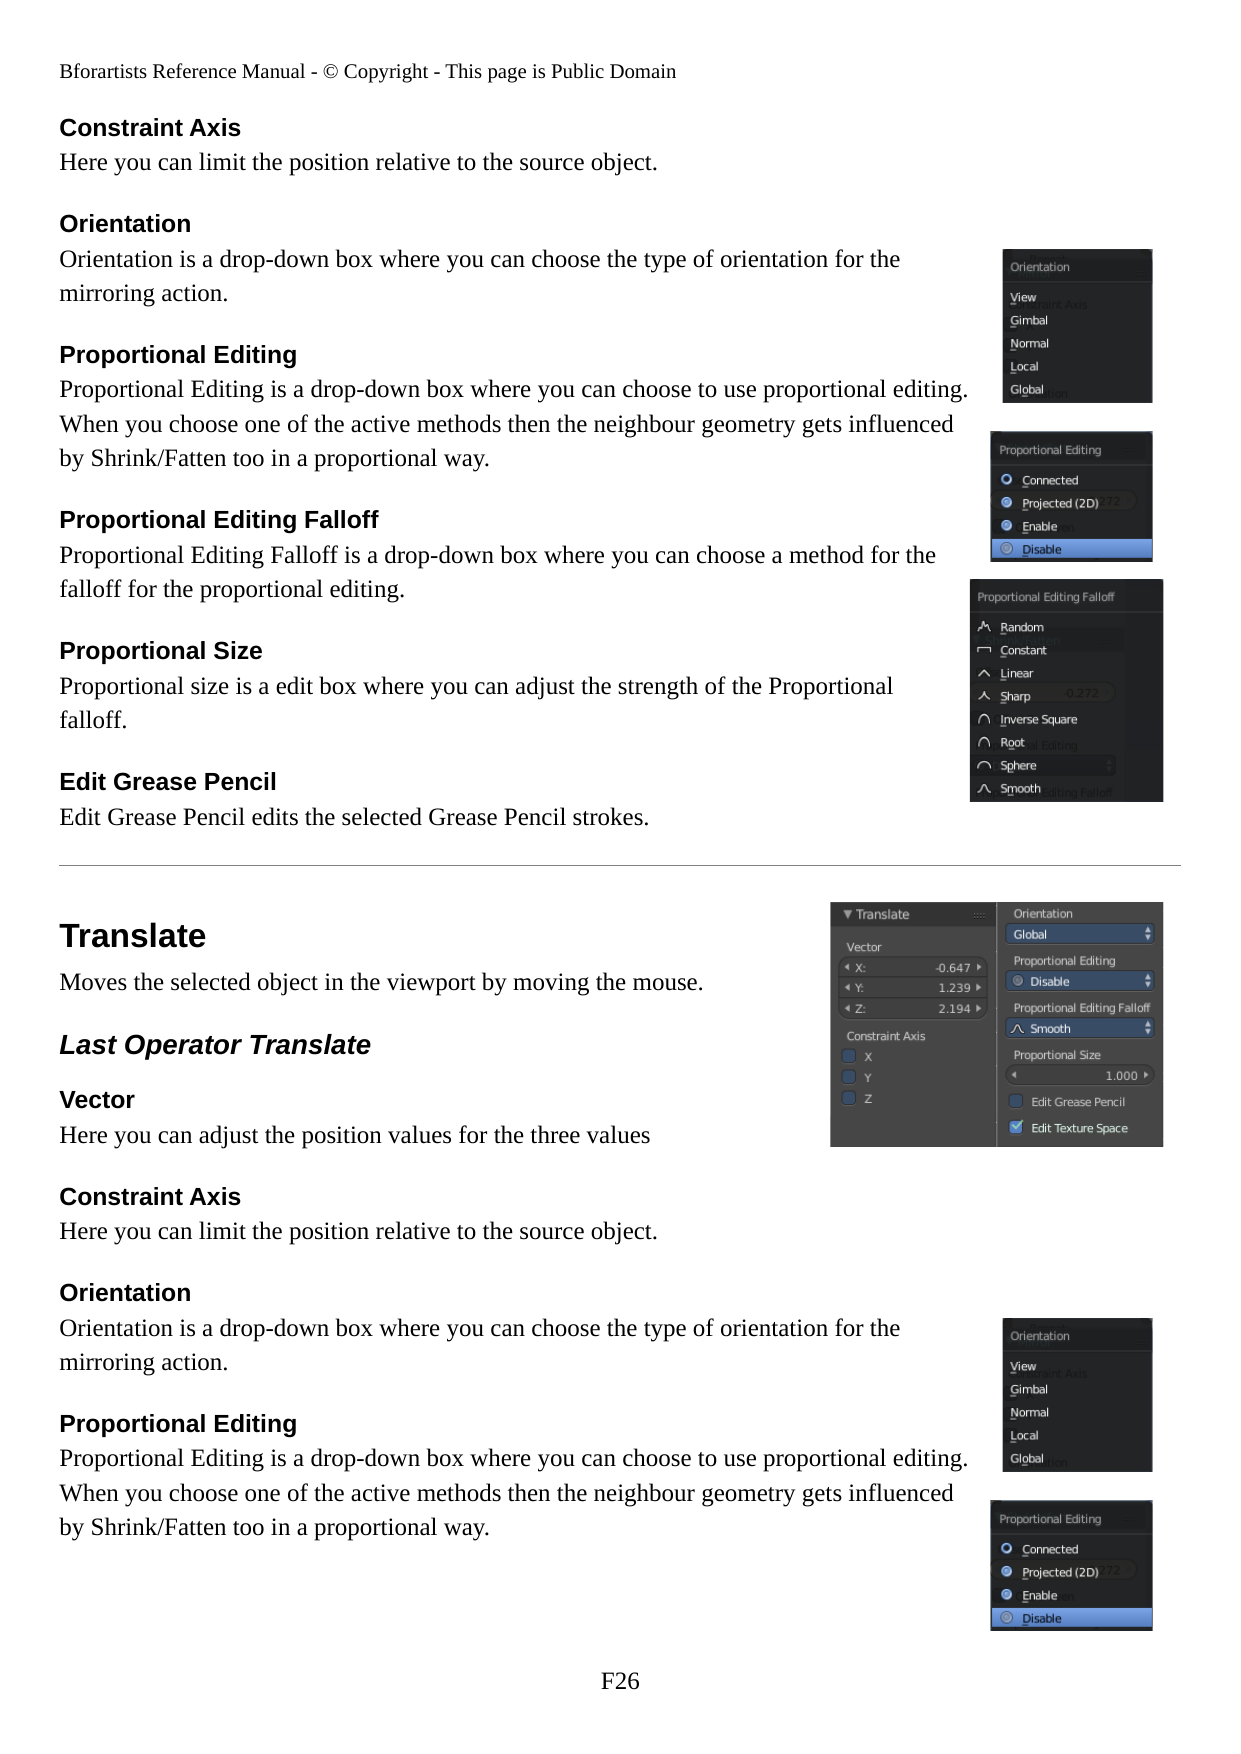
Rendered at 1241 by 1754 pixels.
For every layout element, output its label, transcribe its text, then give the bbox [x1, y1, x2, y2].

text Orientation is a drop-down box where you can choose the type of orientation for the mirroring action. [59, 244, 1181, 307]
subtitle [1164, 1085, 1181, 1114]
text Here you can adjust the position values for the three values [59, 1120, 1181, 1149]
text Proportional Editing is a drop-down box where you can choose to use proportional editing. When you choose one of the active methods then the neighbour geometry gets influenced by Shrink/Fatten too in a proportional way. [59, 374, 1181, 472]
text Here you can limit the position relative to the source object. [59, 1216, 1181, 1245]
subtitle Constraint Axis [59, 113, 1181, 141]
subtitle Proportional Size [59, 636, 969, 664]
text Proportional size is a edit box where you can adjust the strength of the Proportional falloff. [59, 671, 969, 734]
subtitle Proportional Editing Falloff [59, 505, 990, 534]
subtitle [1164, 916, 1181, 954]
subtitle Translate [59, 916, 830, 954]
picture [969, 579, 1164, 802]
subtitle Proportional Editing [59, 1409, 1002, 1437]
subtitle Edit Grease Pencil [59, 767, 969, 795]
subtitle [1153, 340, 1181, 368]
subtitle Orientation [59, 209, 1181, 237]
picture [1002, 249, 1153, 403]
subtitle [1164, 1028, 1181, 1060]
subtitle Constraint Axis [59, 1182, 1181, 1210]
picture [990, 1500, 1153, 1631]
text Here you can limit the position relative to the source object. [59, 147, 1181, 176]
subtitle Proportional Editing [59, 340, 1002, 368]
subtitle [1153, 505, 1181, 534]
subtitle [1153, 1409, 1181, 1437]
subtitle [1164, 636, 1181, 664]
text Moves the selected object in the viewport by moving the mouse. [59, 967, 830, 996]
subtitle Last Operator Translate [59, 1028, 830, 1060]
text Proportional Editing is a drop-down box where you can choose to use proportional editing. When you choose one of the active methods then the neighbour geometry gets influenced by Shrink/Fatten too in a proportional way. [59, 1443, 1181, 1541]
subtitle [1164, 767, 1181, 795]
text Orientation is a drop-down box where you can choose the type of orientation for the mirroring action. [59, 1313, 1181, 1376]
subtitle Vector [59, 1085, 830, 1114]
text Proportional Editing Falloff is a drop-down box where you can choose a method for the falloff for the proportional editing. [59, 540, 1181, 603]
picture [830, 902, 1164, 1147]
picture [1002, 1318, 1153, 1472]
subtitle Orientation [59, 1278, 1181, 1306]
text Edit Grease Pencil edits the selected Grease Pencil strokes. [59, 802, 1181, 830]
picture [990, 431, 1153, 562]
